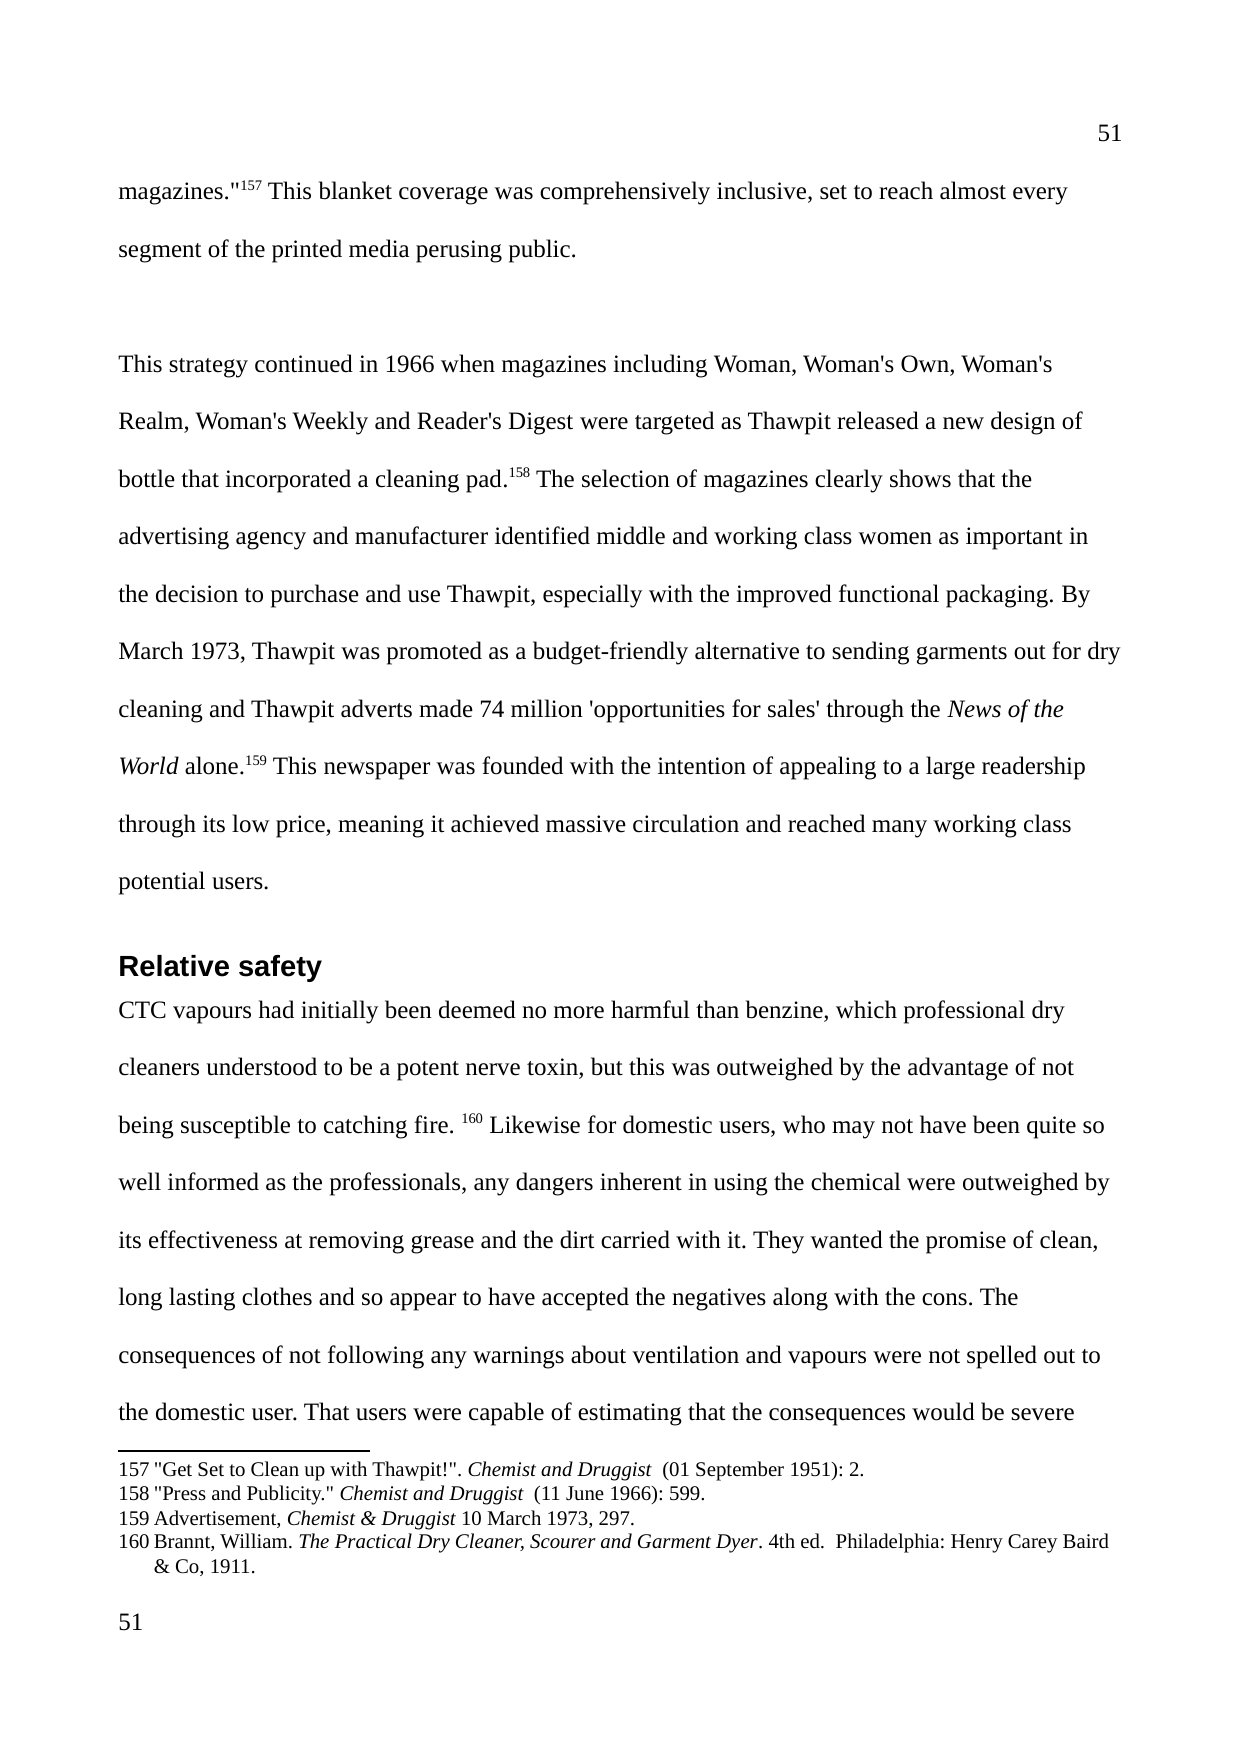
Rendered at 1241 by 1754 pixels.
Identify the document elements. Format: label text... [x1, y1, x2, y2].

text After Thawpit's emotional X Marks the Spot campaign, women continued to be the main target of Thawpit advertising when in 1951 JWT launched a huge print advertising campaign and even placed an advert in the Chemist & Druggist to prepare its readers, the sellers of Thawpit, for the increased demand that widespread advertising was hoped to generate which urged them to keep the grease remover on display. They described the breadth of the advertising coverage as "7 national daily newspapers, 6 national Sunday newspapers, 3 London evening newspapers, 5 leading provincial newspapers, the Radio Times, 12 women's weekly magazines, 11 women's monthly magazines." This blanket coverage was comprehensively inclusive, set to reach almost every segment of the printed media perusing public. [118, 176, 1122, 263]
text "Get Set to Clean up with Thawpit!". Chemist and Druggist (01 September 1951): 2. [118, 1457, 1122, 1481]
subtitle Relative safety [118, 949, 1122, 982]
text This strategy continued in 1966 when magazines including Woman, Woman's Own, Woman's Realm, Woman's Weekly and Reader's Digest were targeted as Thawpit released a new design of bottle that incorporated a cleaning pad. The selection of magazines clearly shows that the advertising agency and manufacturer identified middle and working class women as important in the decision to purchase and use Thawpit, especially with the improved functional packaging. By March 1973, Thawpit was promoted as a budget-friendly alternative to sending garments out for dry cleaning and Thawpit adverts made 74 million 'opportunities for sales' through the News of the World alone. This newspaper was founded with the intention of appealing to a large readership through its low price, meaning it achieved massive circulation and reached many working class potential users. [118, 349, 1122, 895]
text Brannt, William. The Practical Dry Cleaner, Scourer and Garment Dyer. 4th ed. Philadelphia: Henry Carey Baird & Co, 1911. [118, 1529, 1122, 1578]
text CTC vapours had initially been deemed no more harmful than benzine, which professional dry cleaners understood to be a potent nerve toxin, but this was outweighed by the advantage of not being susceptible to catching fire. Likewise for domestic users, who may not have been quite so well informed as the professionals, any dangers inherent in using the chemical were outweighed by its effectiveness at removing grease and the dirt carried with it. They wanted the promise of clean, long lasting clothes and so appear to have accepted the negatives along with the cons. The consequences of not following any warnings about ventilation and vapours were not spelled out to the domestic user. That users were capable of estimating that the consequences would be severe [118, 995, 1122, 1426]
text Advertisement, Chemist & Druggist 10 March 1973, 297. [118, 1505, 1122, 1529]
text "Press and Publicity." Chemist and Druggist (11 June 1966): 599. [118, 1481, 1122, 1505]
